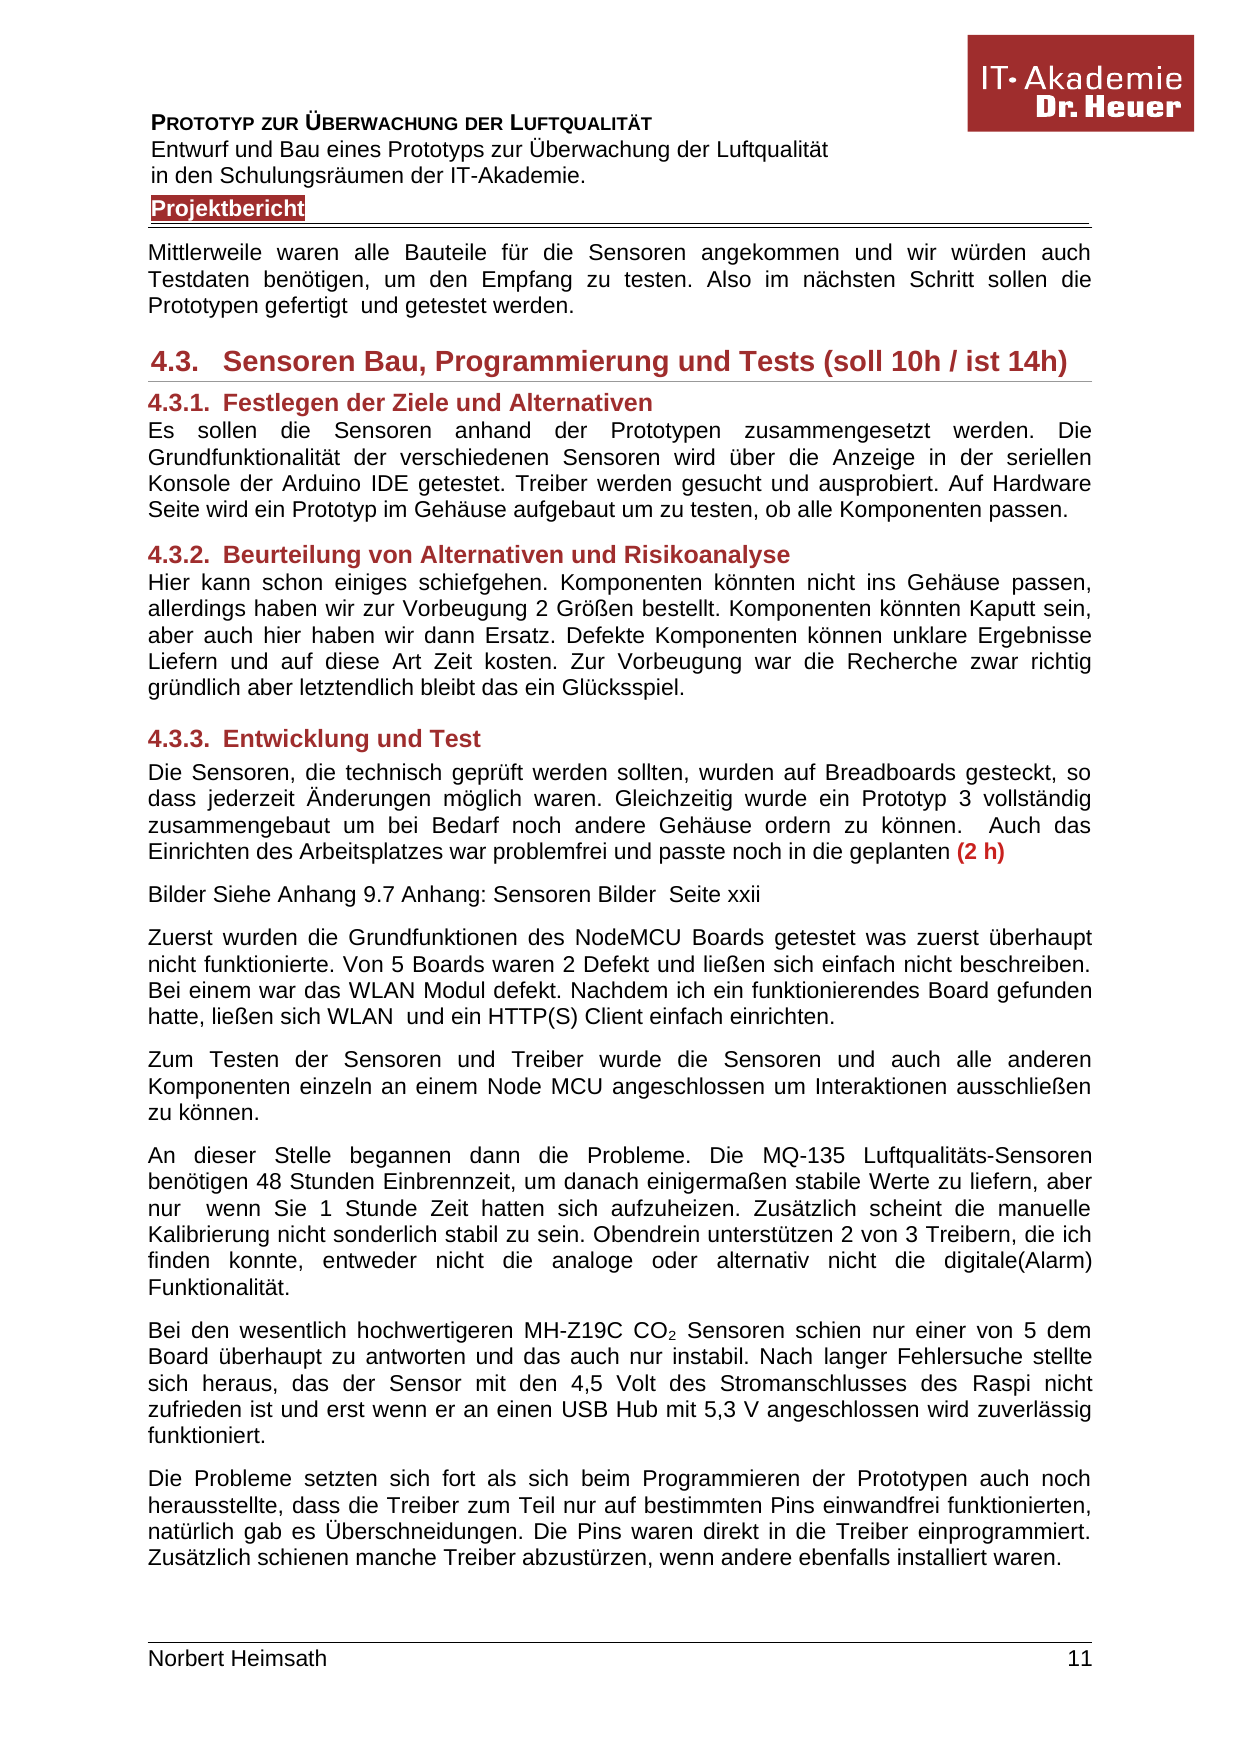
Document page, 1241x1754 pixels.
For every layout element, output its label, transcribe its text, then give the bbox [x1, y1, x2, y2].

text Die Probleme setzten sich fort als sich beim Programmieren der Prototypen auch noch herausstellte, dass die Treiber zum Teil nur auf bestimmten Pins einwandfrei funktionierten, natürlich gab es Überschneidungen. Die Pins waren direkt in die Treiber einprogrammiert. Zusätzlich schienen manche Treiber abzustürzen, wenn andere ebenfalls installiert waren. [148, 1465, 1092, 1571]
text Es sollen die Sensoren anhand der Prototypen zusammengesetzt werden. Die Grundfunktionalität der verschiedenen Sensoren wird über die Anzeige in der seriellen Konsole der Arduino IDE getestet. Treiber werden gesucht und ausprobiert. Auf Hardware Seite wird ein Prototyp im Gehäuse aufgebaut um zu testen, ob alle Komponenten passen. [148, 417, 1092, 522]
text Die Sensoren, die technisch geprüft werden sollten, wurden auf Breadboards gesteckt, so dass jederzeit Änderungen möglich waren. Gleichzeitig wurde ein Prototyp 3 vollständig zusammengebaut um bei Bedarf noch andere Gehäuse ordern zu können. Auch das Einrichten des Arbeitsplatzes war problemfrei und passte noch in die geplanten (2 h) [148, 759, 1092, 864]
subtitle Sensoren Bau, Programmierung und Tests (soll 10h / ist 14h) [148, 341, 1092, 381]
text Bilder Siehe Anhang 9.7 Anhang: Sensoren Bilder Seite xxiv [148, 881, 1092, 907]
text Zuerst wurden die Grundfunktionen des NodeMCU Boards getestet was zuerst überhaupt nicht funktionierte. Von 5 Boards waren 2 Defekt und ließen sich einfach nicht beschreiben. Bei einem war das WLAN Modul defekt. Nachdem ich ein funktionierendes Board gefunden hatte, ließen sich WLAN und ein HTTP(S) Client einfach einrichten. [148, 924, 1092, 1029]
subtitle Entwicklung und Test [148, 724, 1092, 753]
text Mittlerweile waren alle Bauteile für die Sensoren angekommen und wir würden auch Testdaten benötigen, um den Empfang zu testen. Also im nächsten Schritt sollen die Prototypen gefertigt und getestet werden. [148, 239, 1092, 318]
text Hier kann schon einiges schiefgehen. Komponenten könnten nicht ins Gehäuse passen, allerdings haben wir zur Vorbeugung 2 Größen bestellt. Komponenten könnten Kaputt sein, aber auch hier haben wir dann Ersatz. Defekte Komponenten können unklare Ergebnisse Liefern und auf diese Art Zeit kosten. Zur Vorbeugung war die Recherche zwar richtig gründlich aber letztendlich bleibt das ein Glücksspiel. [148, 569, 1092, 701]
subtitle Festlegen der Ziele und Alternativen [148, 388, 1092, 417]
text An dieser Stelle begannen dann die Probleme. Die MQ-135 Luftqualitäts-Sensoren benötigen 48 Stunden Einbrennzeit, um danach einigermaßen stabile Werte zu liefern, aber nur wenn Sie 1 Stunde Zeit hatten sich aufzuheizen. Zusätzlich scheint die manuelle Kalibrierung nicht sonderlich stabil zu sein. Obendrein unterstützen 2 von 3 Treibern, die ich finden konnte, entweder nicht die analoge oder alternativ nicht die digitale(Alarm) Funktionalität. [148, 1142, 1092, 1300]
text Zum Testen der Sensoren und Treiber wurde die Sensoren und auch alle anderen Komponenten einzeln an einem Node MCU angeschlossen um Interaktionen ausschließen zu können. [148, 1046, 1092, 1125]
text Bei den wesentlich hochwertigeren MH-Z19C CO₂ Sensoren schien nur einer von 5 dem Board überhaupt zu antworten und das auch nur instabil. Nach langer Fehlersuche stellte sich heraus, das der Sensor mit den 4,5 Volt des Stromanschlusses des Raspi nicht zufrieden ist und erst wenn er an einen USB Hub mit 5,3 V angeschlossen wird zuverlässig funktioniert. [148, 1317, 1092, 1448]
subtitle Beurteilung von Alternativen und Risikoanalyse [148, 540, 1092, 568]
